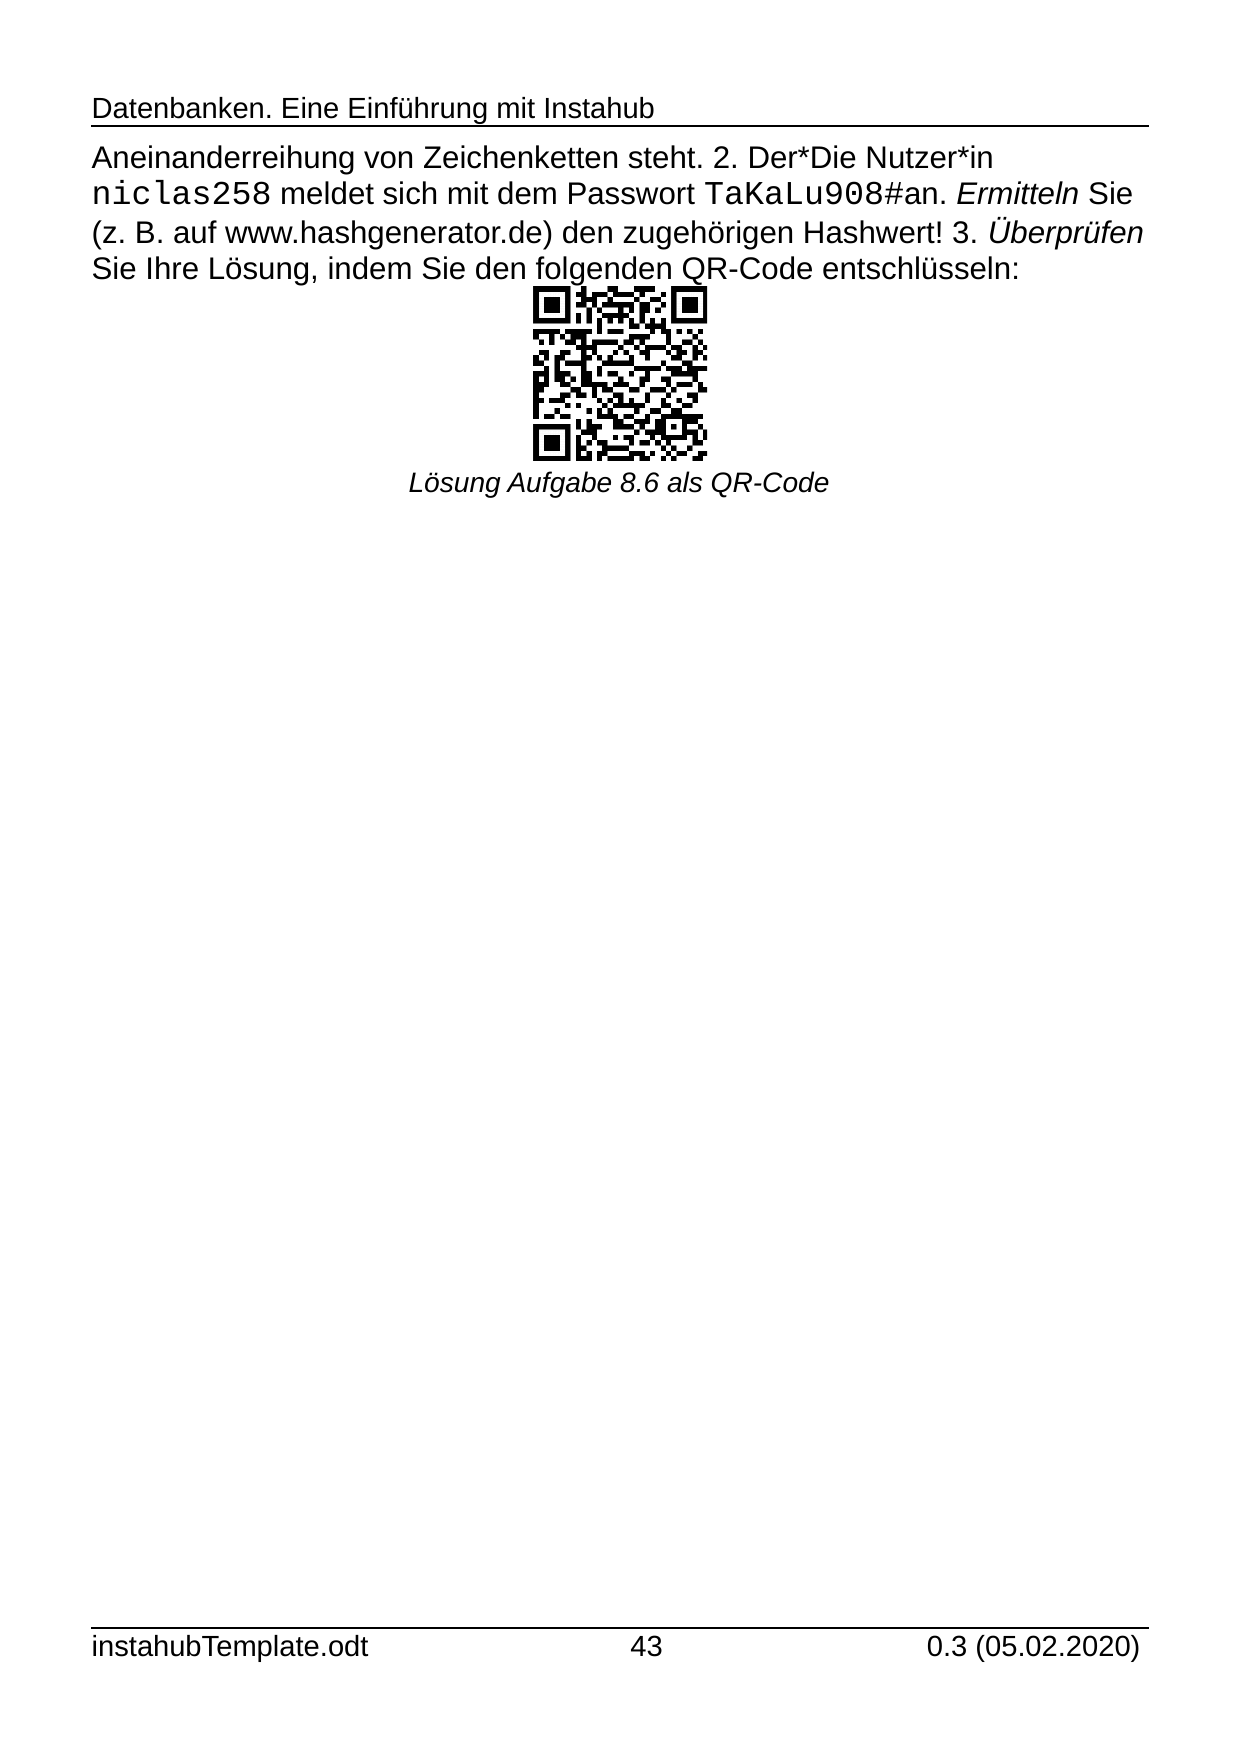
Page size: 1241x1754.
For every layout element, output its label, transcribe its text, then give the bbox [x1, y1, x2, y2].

text Ein Server verwendet zur Speicherung der Passwörter SHA-256. Als salt wird der Benutzername verwendet. Das pepper ist Kvillbuche. Der Hashwert wird in der Form ermittelt. Wobei für die Aneinanderreihung von Zeichenketten steht. 2. Der*Die Nutzer*in niclas258 meldet sich mit dem Passwort TaKaLu908#an. Ermitteln Sie (z. B. auf www.hashgenerator.de) den zugehörigen Hashwert! 3. Überprüfen Sie Ihre Lösung, indem Sie den folgenden QR-Code entschlüsseln: [91, 139, 1149, 286]
text Lösung Aufgabe 8.6 als QR-Code [91, 466, 1149, 498]
picture [533, 286, 708, 461]
